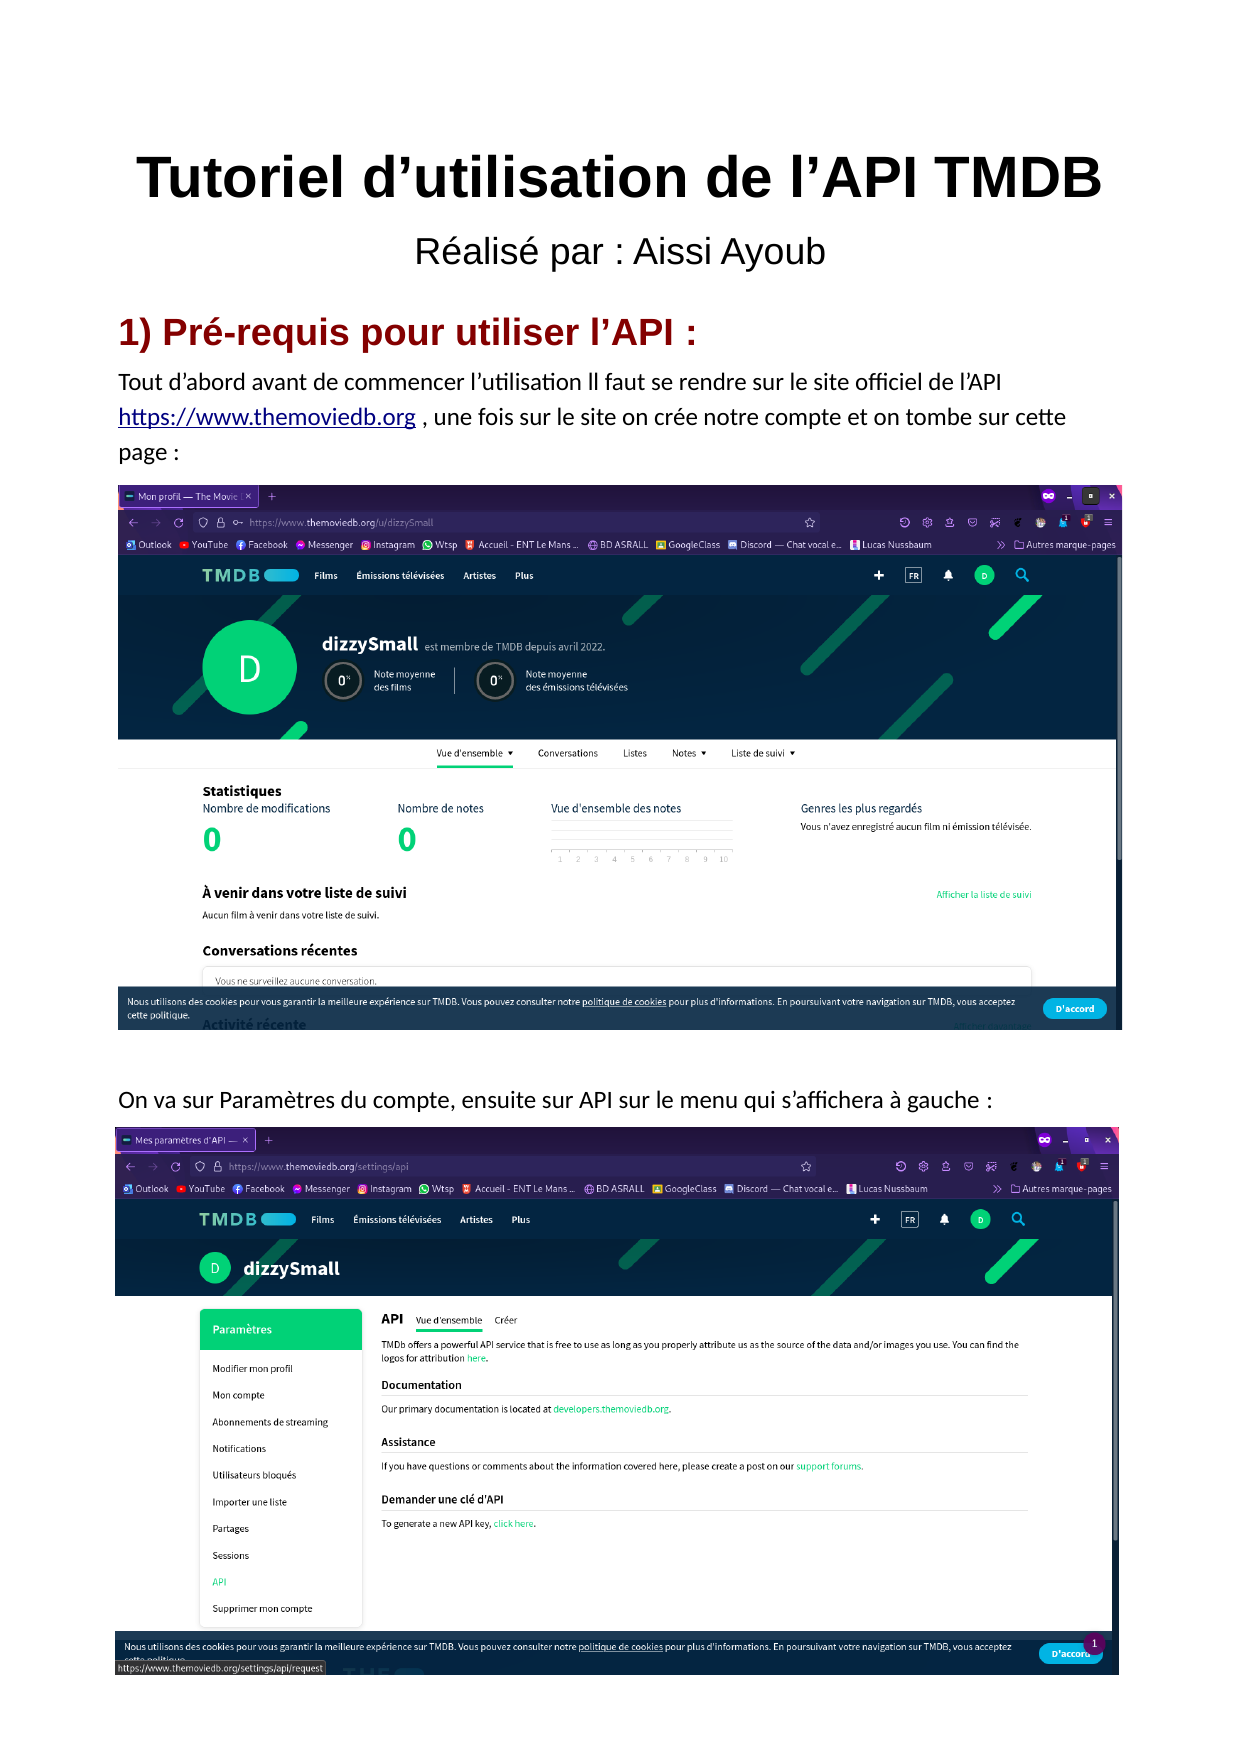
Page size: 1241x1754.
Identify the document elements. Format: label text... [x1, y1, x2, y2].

subtitle Réalisé par : Aissi Ayoub [118, 229, 1122, 272]
picture [118, 485, 1123, 1030]
picture [115, 1127, 1119, 1675]
title Tutoriel d’utilisation de l’API TMDB [118, 143, 1122, 210]
text On va sur Paramètres du compte, ensuite sur API sur le menu qui s’affichera à gauche : [118, 1084, 1122, 1114]
subtitle 1) Pré-requis pour utiliser l’API : [118, 309, 1122, 353]
text Tout d’abord avant de commencer l’utilisation ll faut se rendre sur le site officiel de l’API https://www.themoviedb.org , une fois sur le site on crée notre compte et on tombe sur cette page : [118, 366, 1122, 466]
